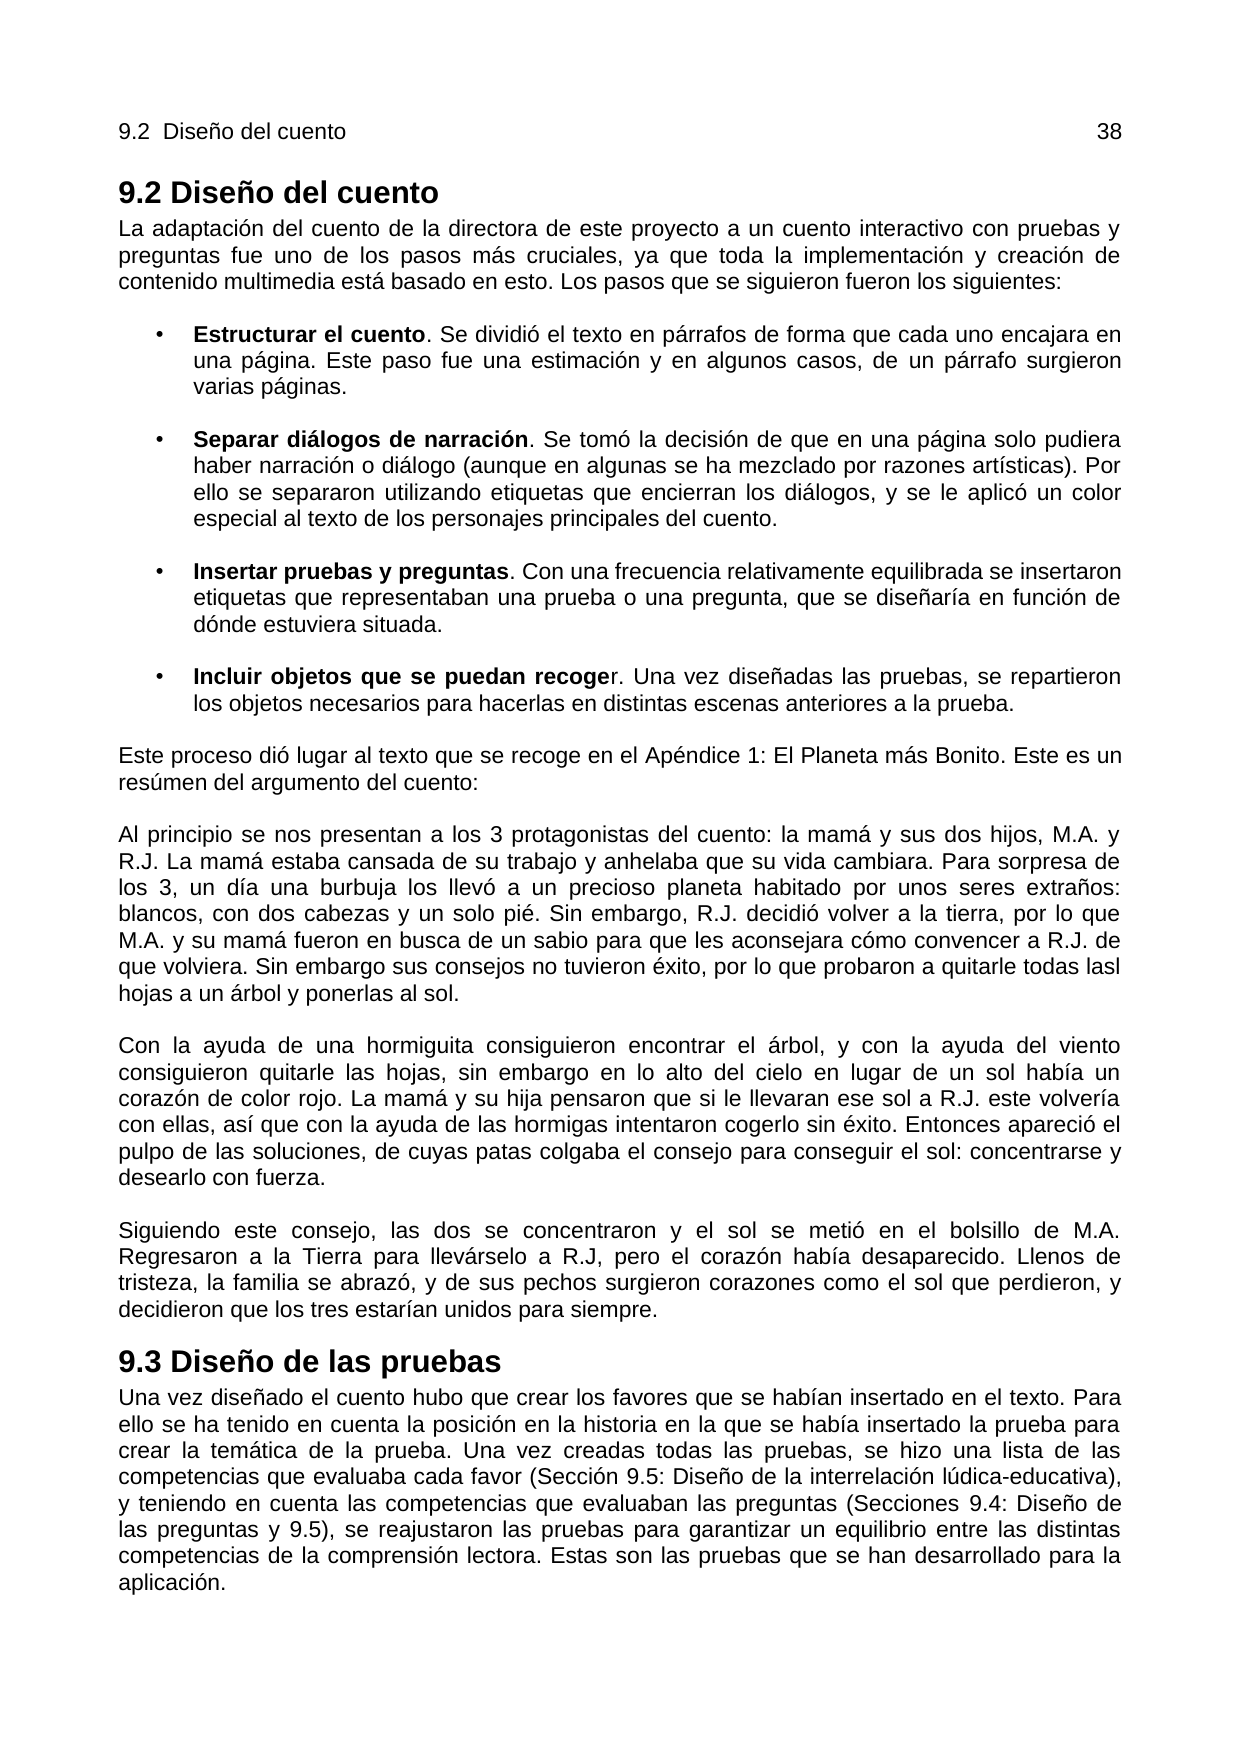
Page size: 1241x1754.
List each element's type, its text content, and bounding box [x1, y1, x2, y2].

subtitle Diseño de las pruebas [118, 1343, 1122, 1379]
subtitle Diseño del cuento [118, 174, 1122, 210]
text Al principio se nos presentan a los 3 protagonistas del cuento: la mamá y sus dos hijos, M.A. y R.J. La mamá estaba cansada de su trabajo y anhelaba que su vida cambiara. Para sorpresa de los 3, un día una burbuja los llevó a un precioso planeta habitado por unos seres extraños: blancos, con dos cabezas y un solo pié. Sin embargo, R.J. decidió volver a la tierra, por lo que M.A. y su mamá fueron en busca de un sabio para que les aconsejara cómo convencer a R.J. de que volviera. Sin embargo sus consejos no tuvieron éxito, por lo que probaron a quitarle todas lasl hojas a un árbol y ponerlas al sol. [118, 821, 1122, 1006]
text Con la ayuda de una hormiguita consiguieron encontrar el árbol, y con la ayuda del viento consiguieron quitarle las hojas, sin embargo en lo alto del cielo en lugar de un sol había un corazón de color rojo. La mamá y su hija pensaron que si le llevaran ese sol a R.J. este volvería con ellas, así que con la ayuda de las hormigas intentaron cogerlo sin éxito. Entonces apareció el pulpo de las soluciones, de cuyas patas colgaba el consejo para conseguir el sol: concentrarse y desearlo con fuerza. [118, 1032, 1122, 1190]
list Estructurar el cuento. Se dividió el texto en párrafos de forma que cada uno encajara en una página. Este paso fue una estimación y en algunos casos, de un párrafo surgieron varias páginas. [156, 321, 1122, 400]
list Insertar pruebas y preguntas. Con una frecuencia relativamente equilibrada se insertaron etiquetas que representaban una prueba o una pregunta, que se diseñaría en función de dónde estuviera situada. [156, 558, 1122, 637]
text La adaptación del cuento de la directora de este proyecto a un cuento interactivo con pruebas y preguntas fue uno de los pasos más cruciales, ya que toda la implementación y creación de contenido multimedia está basado en esto. Los pasos que se siguieron fueron los siguientes: [118, 215, 1122, 294]
text Este proceso dió lugar al texto que se recoge en el Apéndice 1: El Planeta más Bonito. Este es un resúmen del argumento del cuento: [118, 742, 1122, 795]
list Incluir objetos que se puedan recoger. Una vez diseñadas las pruebas, se repartieron los objetos necesarios para hacerlas en distintas escenas anteriores a la prueba. [156, 663, 1122, 716]
text Una vez diseñado el cuento hubo que crear los favores que se habían insertado en el texto. Para ello se ha tenido en cuenta la posición en la historia en la que se había insertado la prueba para crear la temática de la prueba. Una vez creadas todas las pruebas, se hizo una lista de las competencias que evaluaba cada favor (Sección 9.5: Diseño de la interrelación lúdica-educativa), y teniendo en cuenta las competencias que evaluaban las preguntas (Secciones 9.4: Diseño de las preguntas y 9.5), se reajustaron las pruebas para garantizar un equilibrio entre las distintas competencias de la comprensión lectora. Estas son las pruebas que se han desarrollado para la aplicación. [118, 1384, 1122, 1595]
text Siguiendo este consejo, las dos se concentraron y el sol se metió en el bolsillo de M.A. Regresaron a la Tierra para llevárselo a R.J, pero el corazón había desaparecido. Llenos de tristeza, la familia se abrazó, y de sus pechos surgieron corazones como el sol que perdieron, y decidieron que los tres estarían unidos para siempre. [118, 1217, 1122, 1322]
list Separar diálogos de narración. Se tomó la decisión de que en una página solo pudiera haber narración o diálogo (aunque en algunas se ha mezclado por razones artísticas). Por ello se separaron utilizando etiquetas que encierran los diálogos, y se le aplicó un color especial al texto de los personajes principales del cuento. [156, 426, 1122, 531]
